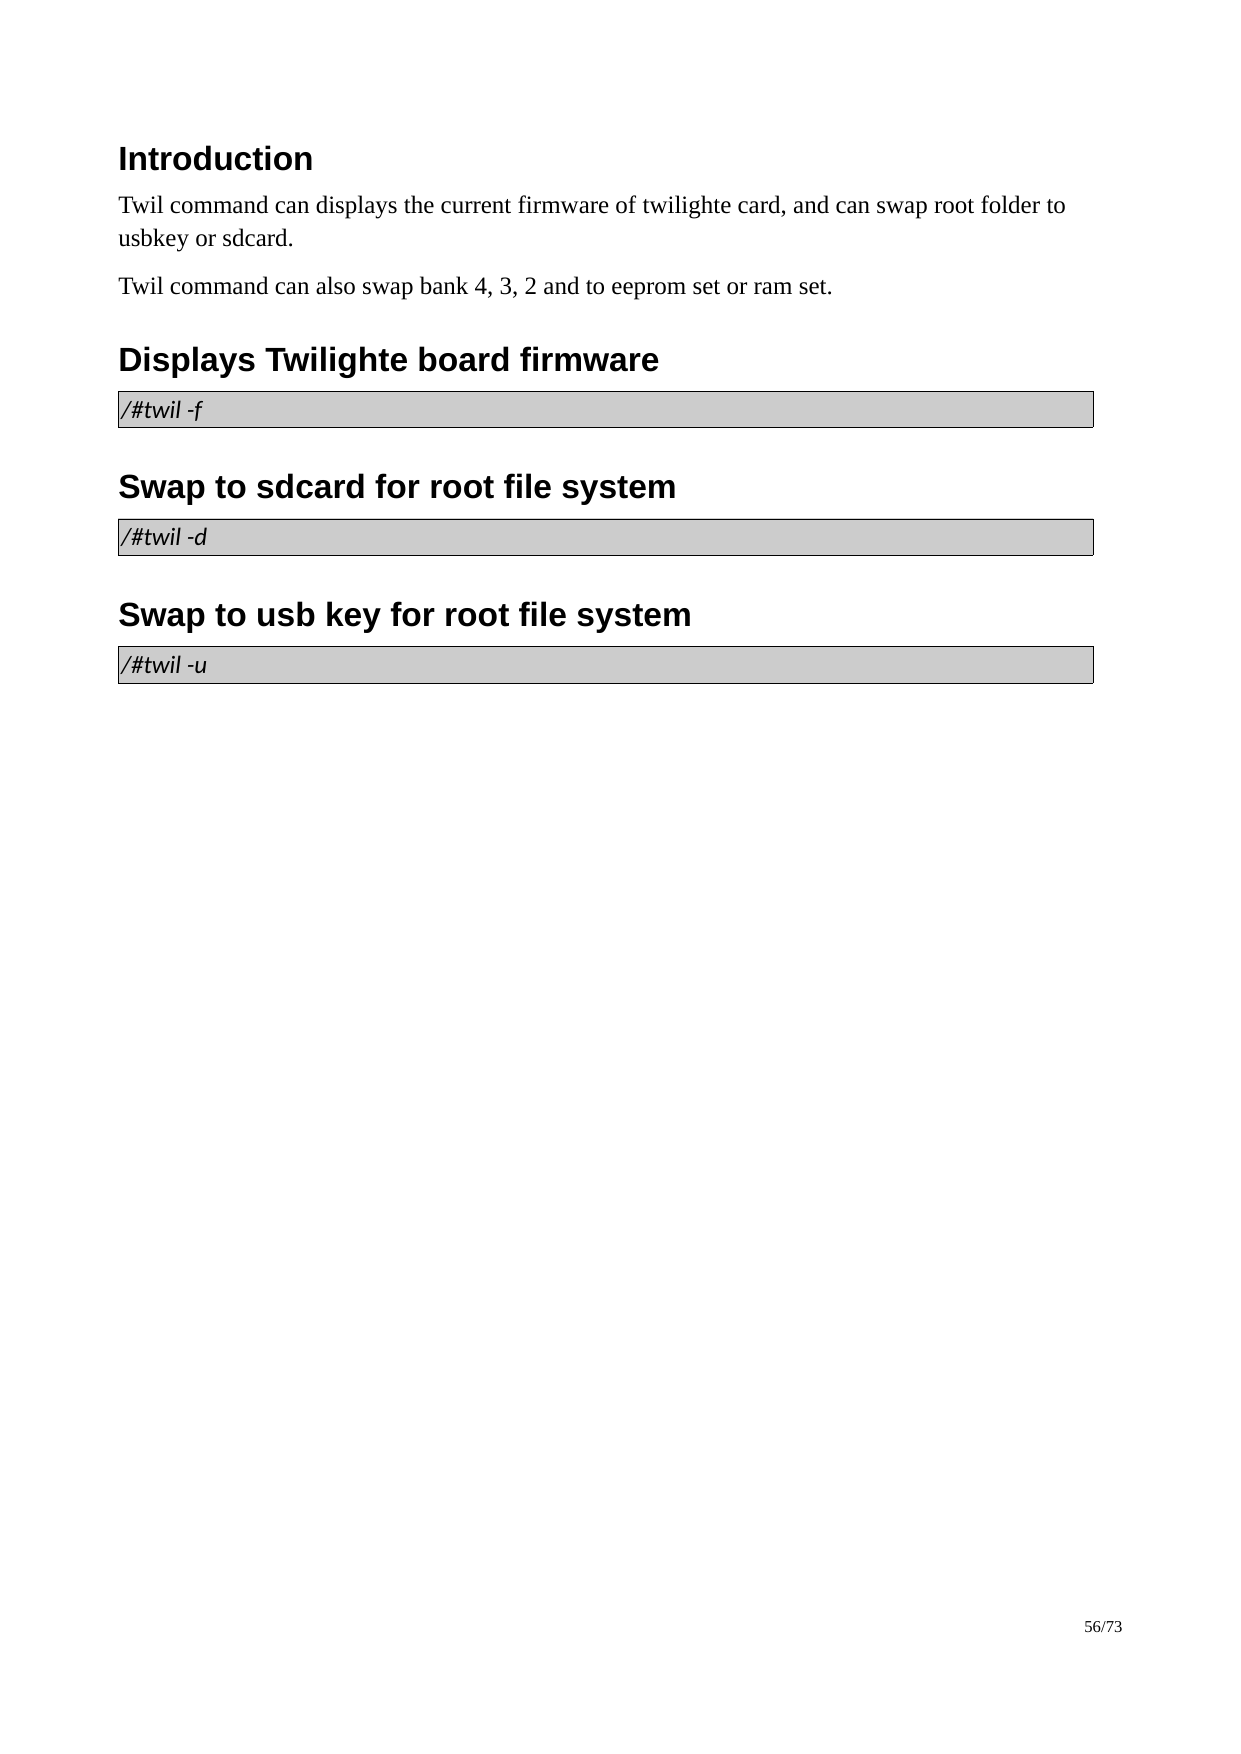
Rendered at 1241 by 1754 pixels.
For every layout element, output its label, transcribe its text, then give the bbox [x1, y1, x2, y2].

text Twil command can displays the current firmware of twilighte card, and can swap root folder to usbkey or sdcard. [118, 190, 1122, 252]
text /#twil -u [119, 647, 1093, 683]
subtitle Displays Twilighte board firmware [118, 339, 1122, 378]
subtitle Swap to sdcard for root file system [118, 467, 1122, 506]
subtitle Swap to usb key for root file system [118, 595, 1122, 634]
text /#twil -d [119, 520, 1093, 555]
subtitle Introduction [118, 139, 1122, 178]
text Twil command can also swap bank 4, 3, 2 and to eeprom set or ram set. [118, 271, 1122, 300]
text /#twil -f [119, 392, 1093, 427]
